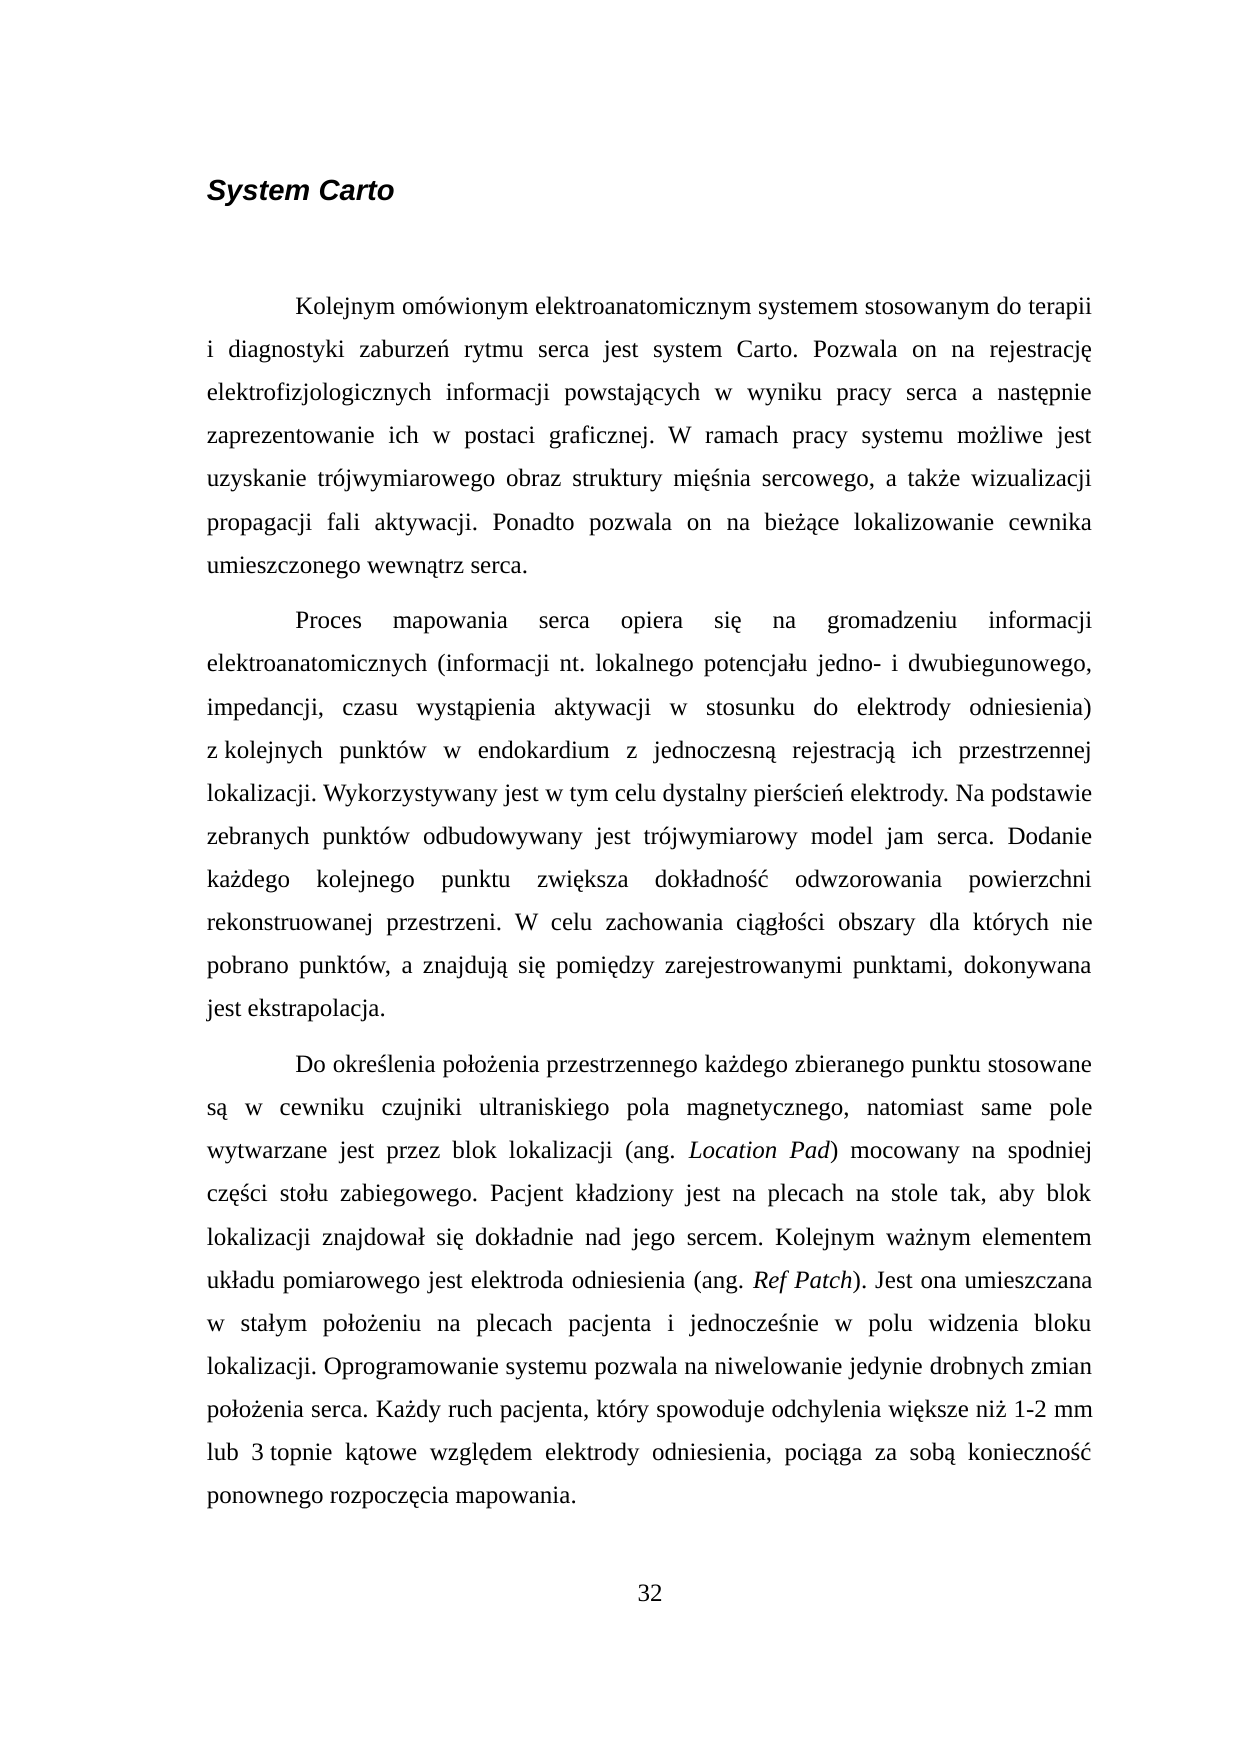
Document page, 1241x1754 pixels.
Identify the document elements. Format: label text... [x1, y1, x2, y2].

text Proces mapowania serca opiera się na gromadzeniu informacji elektroanatomicznych (informacji nt. lokalnego potencjału jedno- i dwubiegunowego, impedancji, czasu wystąpienia aktywacji w stosunku do elektrody odniesienia) z kolejnych punktów w endokardium z jednoczesną rejestracją ich przestrzennej lokalizacji. Wykorzystywany jest w tym celu dystalny pierścień elektrody. Na podstawie zebranych punktów odbudowywany jest trójwymiarowy model jam serca. Dodanie każdego kolejnego punktu zwiększa dokładność odwzorowania powierzchni rekonstruowanej przestrzeni. W celu zachowania ciągłości obszary dla których nie pobrano punktów, a znajdują się pomiędzy zarejestrowanymi punktami, dokonywana jest ekstrapolacja. [207, 605, 1093, 1022]
text Kolejnym omówionym elektroanatomicznym systemem stosowanym do terapii i diagnostyki zaburzeń rytmu serca jest system Carto. Pozwala on na rejestrację elektrofizjologicznych informacji powstających w wyniku pracy serca a następnie zaprezentowanie ich w postaci graficznej. W ramach pracy systemu możliwe jest uzyskanie trójwymiarowego obraz struktury mięśnia sercowego, a także wizualizacji propagacji fali aktywacji. Ponadto pozwala on na bieżące lokalizowanie cewnika umieszczonego wewnątrz serca. [207, 291, 1093, 578]
text Do określenia położenia przestrzennego każdego zbieranego punktu stosowane są w cewniku czujniki ultraniskiego pola magnetycznego, natomiast same pole wytwarzane jest przez blok lokalizacji (ang. Location Pad) mocowany na spodniej części stołu zabiegowego. Pacjent kładziony jest na plecach na stole tak, aby blok lokalizacji znajdował się dokładnie nad jego sercem. Kolejnym ważnym elementem układu pomiarowego jest elektroda odniesienia (ang. Ref Patch). Jest ona umieszczana w stałym położeniu na plecach pacjenta i jednocześnie w polu widzenia bloku lokalizacji. Oprogramowanie systemu pozwala na niwelowanie jedynie drobnych zmian położenia serca. Każdy ruch pacjenta, który spowoduje odchylenia większe niż 1-2 mm lub 3 topnie kątowe względem elektrody odniesienia, pociąga za sobą konieczność ponownego rozpoczęcia mapowania. [207, 1049, 1093, 1509]
subtitle System Carto [207, 173, 1093, 206]
